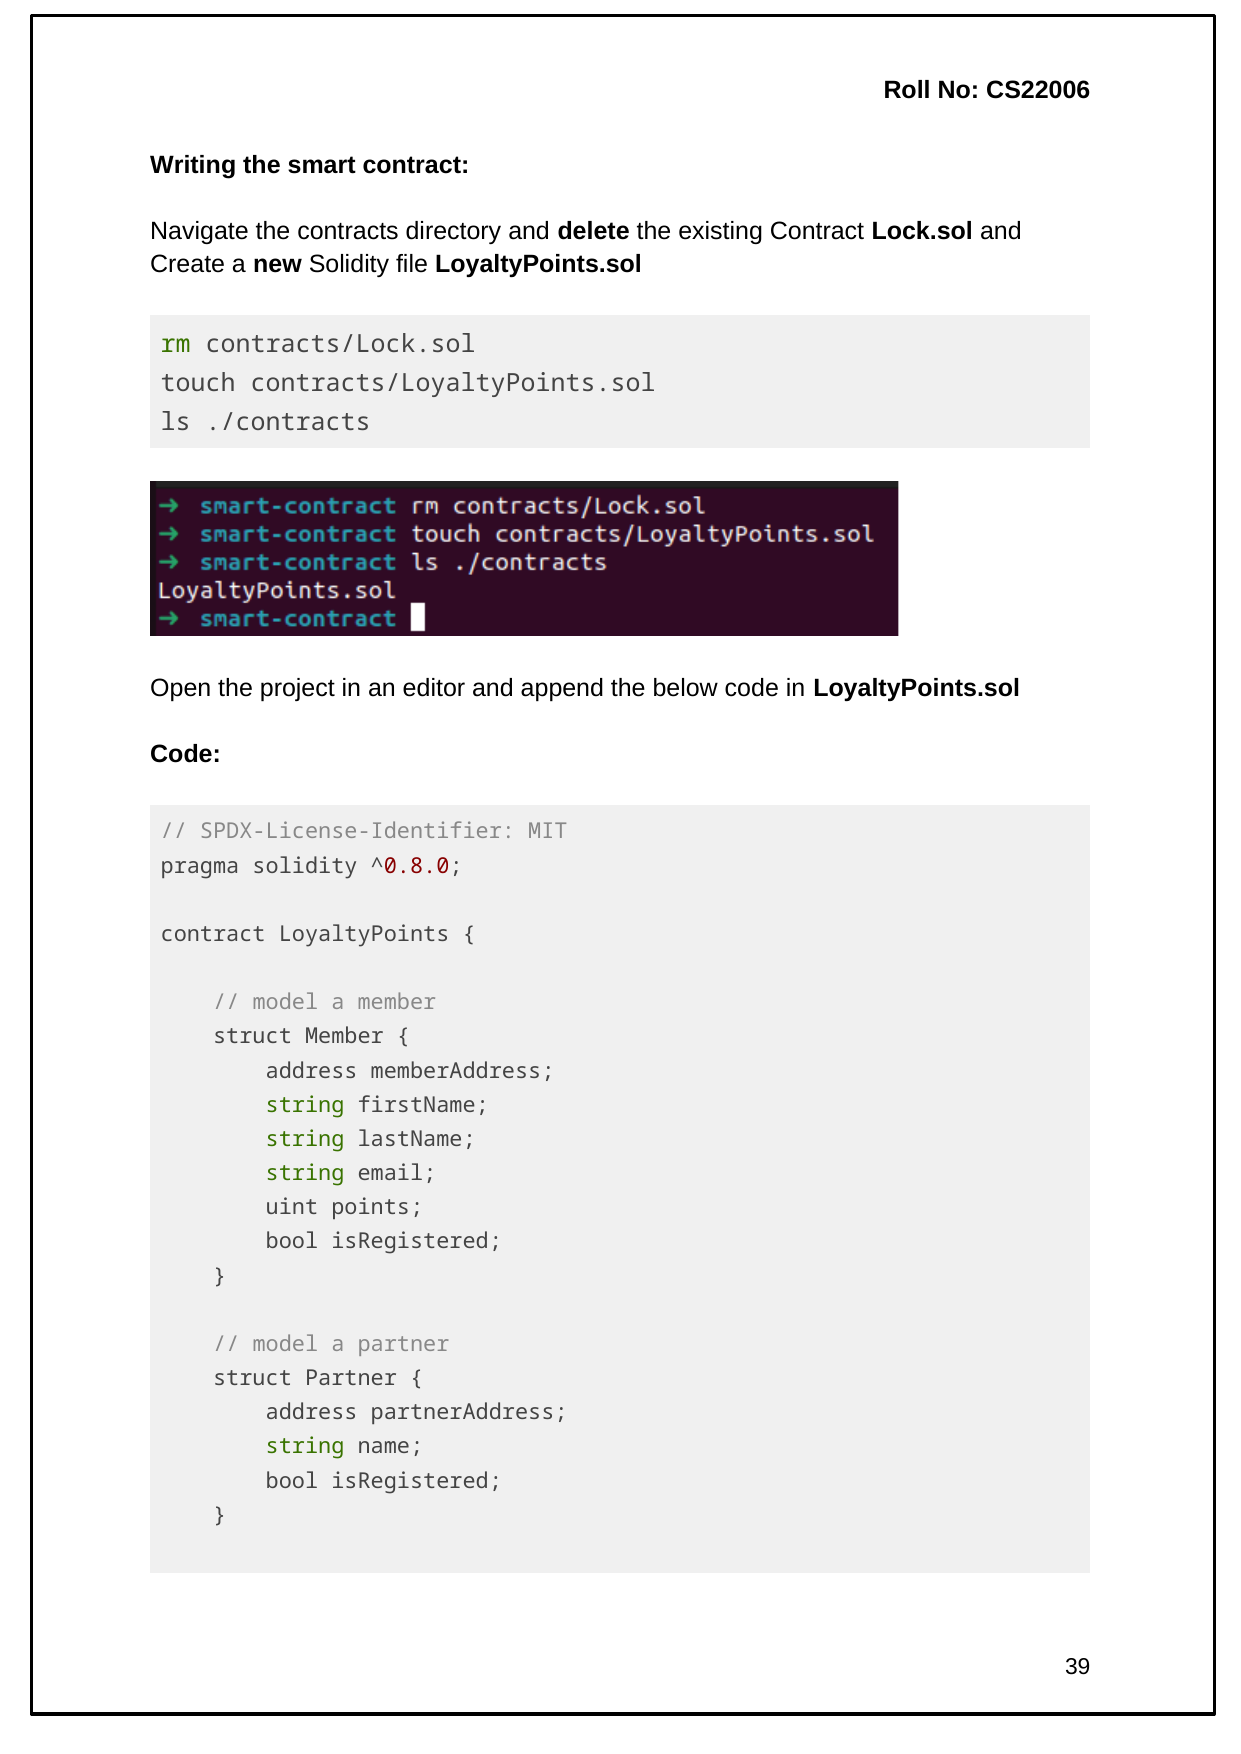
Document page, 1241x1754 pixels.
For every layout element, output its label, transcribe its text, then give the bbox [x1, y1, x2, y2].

text Open the project in an editor and append the below code in LoyaltyPoints.sol [150, 673, 1090, 702]
table_header rm contracts/Lock.sol touch contracts/LoyaltyPoints.sol ls ./contracts [150, 315, 1090, 448]
text Writing the smart contract: [150, 150, 1090, 179]
table_header // SPDX-License-Identifier: MIT pragma solidity ^0.8.0; contract LoyaltyPoints { // model a member struct Member { address memberAddress; string firstName; string lastName; string email; uint points; bool isRegistered; } // model a partner struct Partner { address partnerAddress; string name; bool isRegistered; } [150, 805, 1090, 1573]
picture [150, 481, 899, 636]
text Code: [150, 739, 1090, 768]
text Navigate the contracts directory and delete the existing Contract Lock.sol and Create a new Solidity file LoyaltyPoints.sol [150, 216, 1090, 278]
